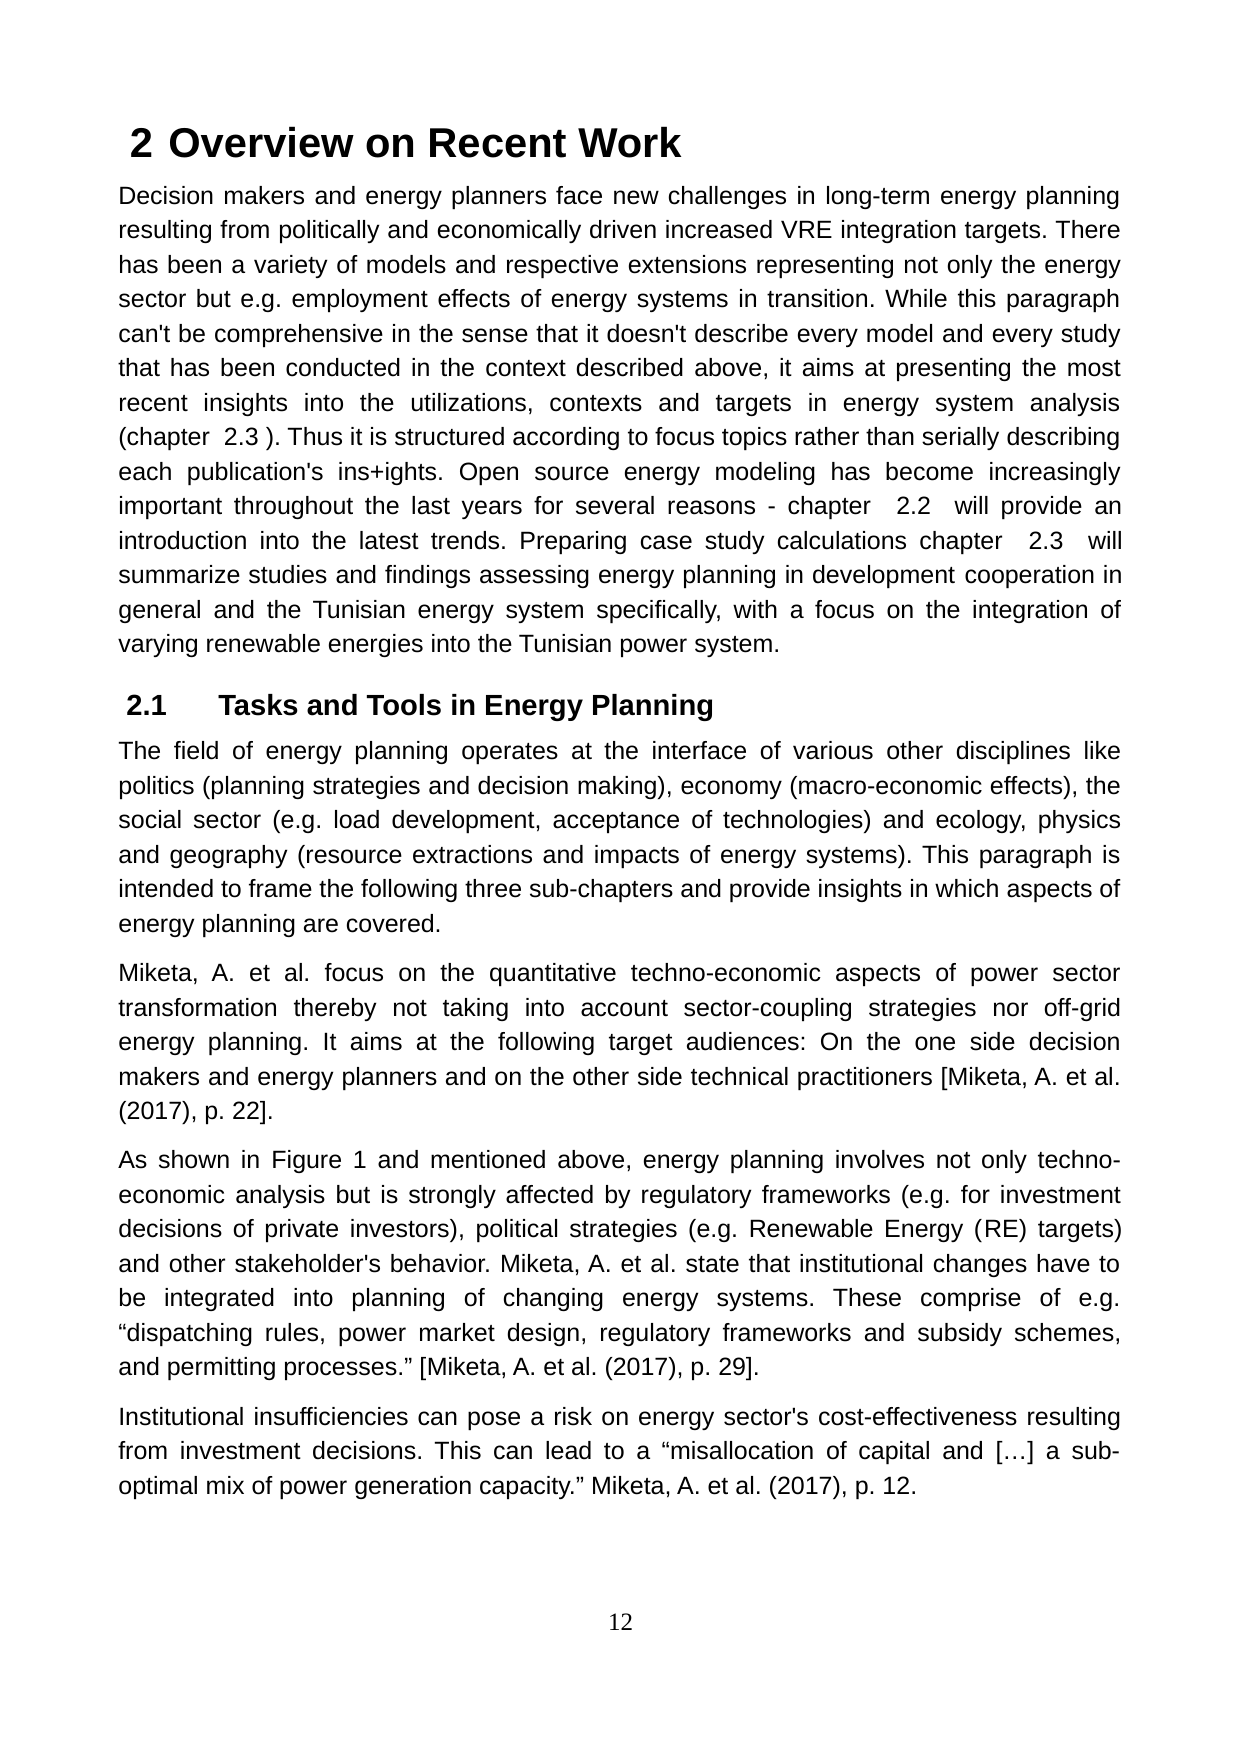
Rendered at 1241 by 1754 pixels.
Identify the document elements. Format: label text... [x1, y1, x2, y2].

subtitle Tasks and Tools in Energy Planning [118, 688, 1122, 721]
text As shown in Figure 1 and mentioned above, energy planning involves not only techno-economic analysis but is strongly affected by regulatory frameworks (e.g. for investment decisions of private investors), political strategies (e.g. Renewable Energy (RE) targets) and other stakeholder's behavior. Miketa, A. et al. state that institutional changes have to be integrated into planning of changing energy systems. These comprise of e.g. “dispatching rules, power market design, regulatory frameworks and subsidy schemes, and permitting processes.” [Miketa, A. et al. (2017), p. 29]. [118, 1146, 1122, 1381]
subtitle Overview on Recent Work [118, 118, 1122, 166]
text Decision makers and energy planners face new challenges in long-term energy planning resulting from politically and economically driven increased VRE integration targets. There has been a variety of models and respective extensions representing not only the energy sector but e.g. employment effects of energy systems in transition. While this paragraph can't be comprehensive in the sense that it doesn't describe every model and every study that has been conducted in the context described above, it aims at presenting the most recent insights into the utilizations, contexts and targets in energy system analysis (chapter 2.3). Thus it is structured according to focus topics rather than serially describing each publication's ins+ights. Open source energy modeling has become increasingly important throughout the last years for several reasons - chapter 2.2 will provide an introduction into the latest trends. Preparing case study calculations chapter 2.3 will summarize studies and findings assessing energy planning in development cooperation in general and the Tunisian energy system specifically, with a focus on the integration of varying renewable energies into the Tunisian power system. [118, 181, 1122, 658]
text Miketa, A. et al. focus on the quantitative techno-economic aspects of power sector transformation thereby not taking into account sector-coupling strategies nor off-grid energy planning. It aims at the following target audiences: On the one side decision makers and energy planners and on the other side technical practitioners [Miketa, A. et al. (2017), p. 22]. [118, 958, 1122, 1125]
text Institutional insufficiencies can pose a risk on energy sector's cost-effectiveness resulting from investment decisions. This can lead to a “misallocation of capital and […] a sub-optimal mix of power generation capacity.” Miketa, A. et al. (2017), p. 12. [118, 1402, 1122, 1499]
list The field of energy planning operates at the interface of various other disciplines like politics (planning strategies and decision making), economy (macro-economic effects), the social sector (e.g. load development, acceptance of technologies) and ecology, physics and geography (resource extractions and impacts of energy systems). This paragraph is intended to frame the following three sub-chapters and provide insights in which aspects of energy planning are covered. [118, 736, 1122, 937]
